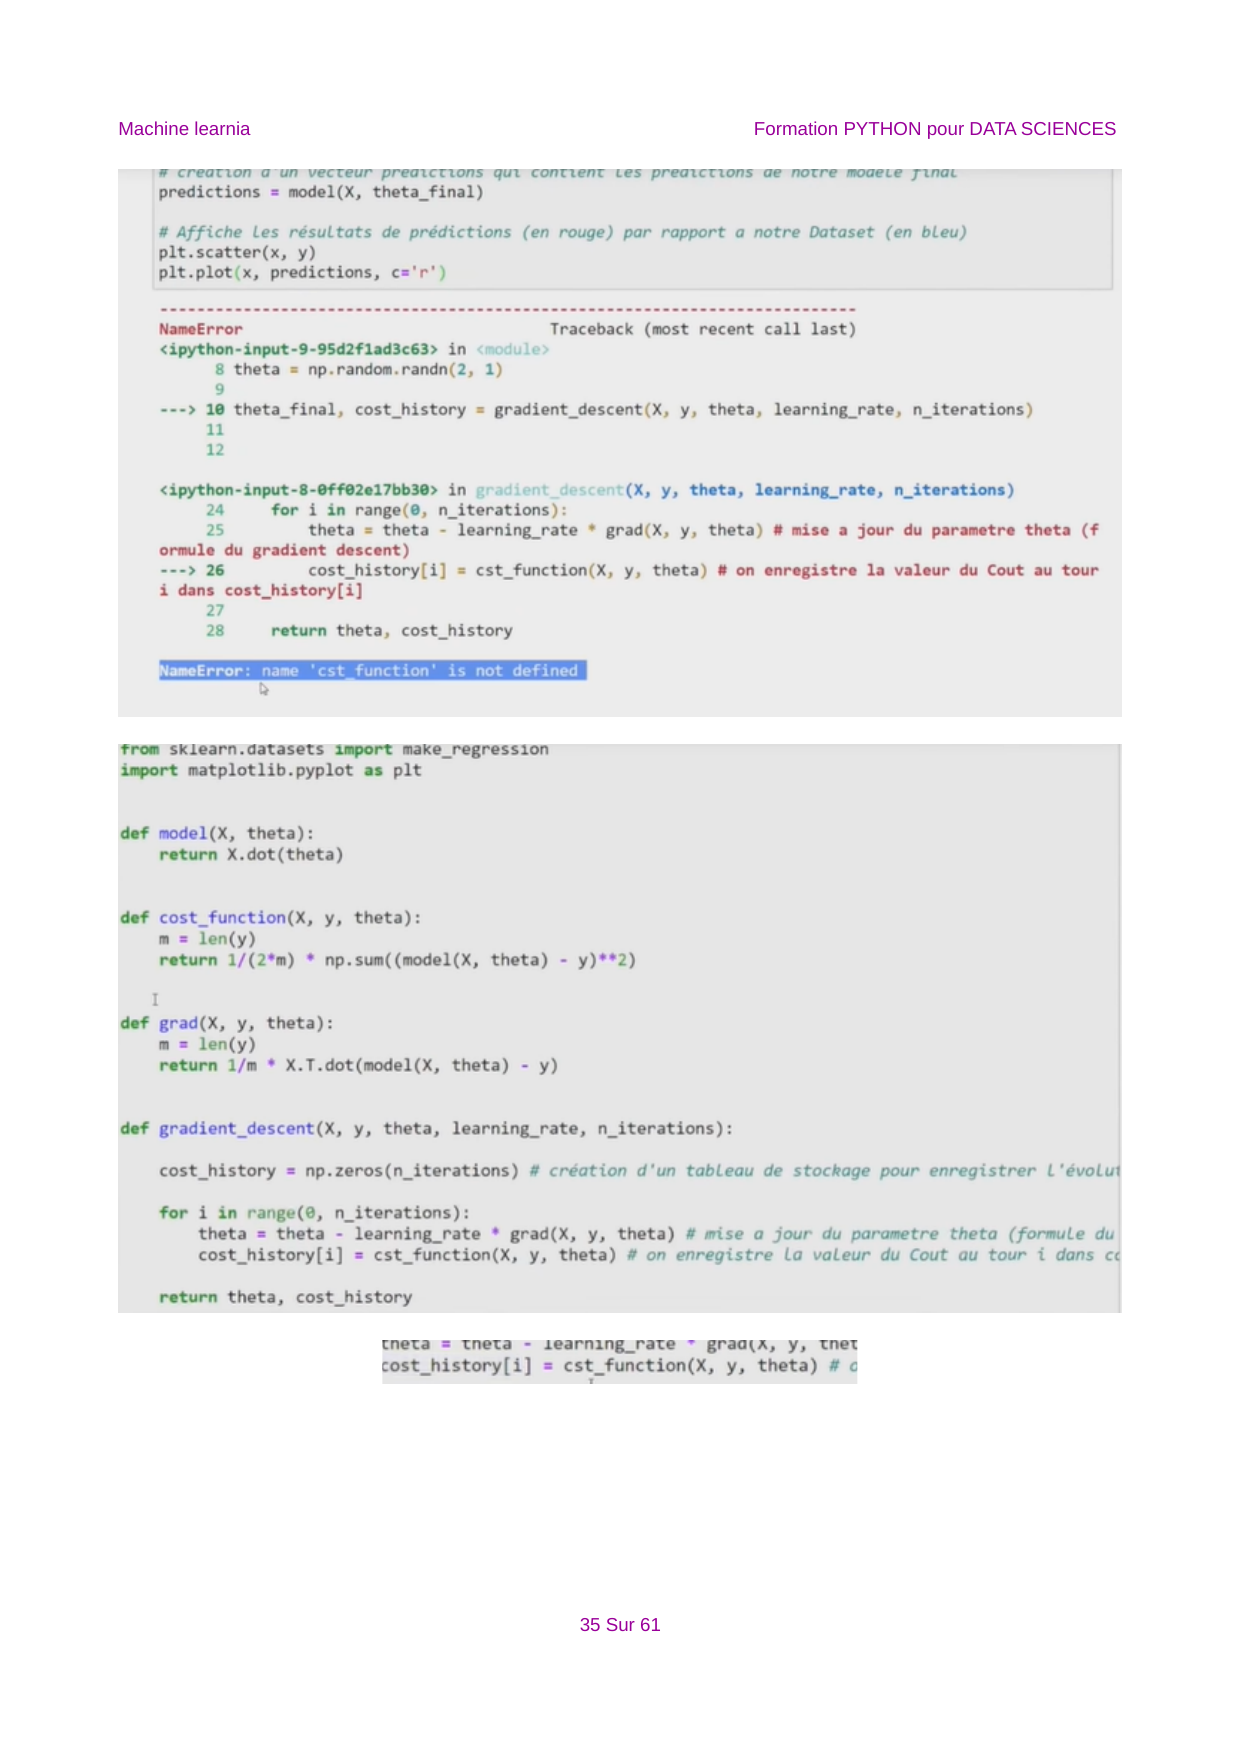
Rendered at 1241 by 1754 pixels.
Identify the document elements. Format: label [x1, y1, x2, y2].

picture [382, 1340, 858, 1384]
picture [118, 744, 1122, 1313]
picture [118, 169, 1122, 717]
